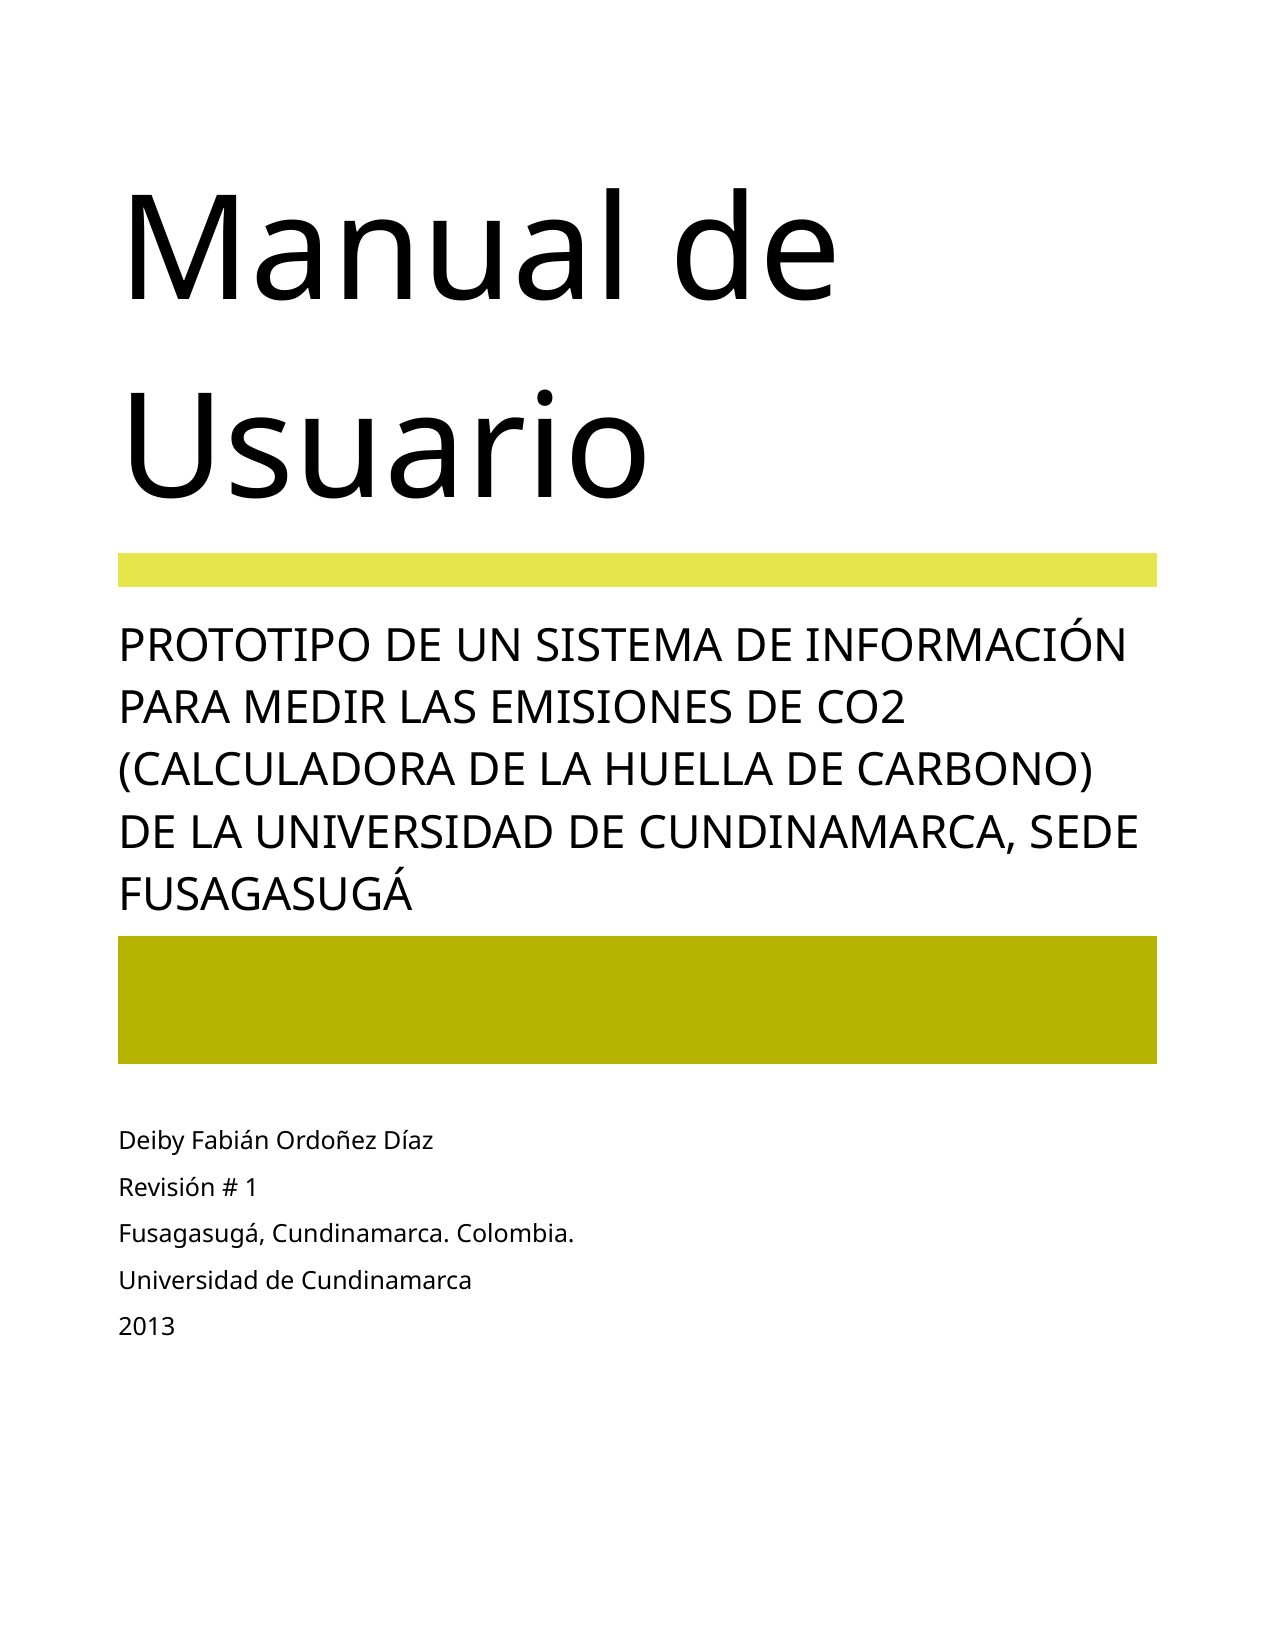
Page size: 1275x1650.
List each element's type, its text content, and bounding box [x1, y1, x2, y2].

text Deiby Fabián Ordoñez Díaz [118, 1123, 1157, 1157]
text Fusagasugá, Cundinamarca. Colombia. [118, 1216, 1157, 1250]
subtitle Manual de Usuario [118, 143, 1157, 540]
text Revisión # 1 [118, 1169, 1157, 1203]
text 2013 [118, 1309, 1157, 1343]
subtitle PROTOTIPO DE UN SISTEMA DE INFORMACIÓN PARA MEDIR LAS EMISIONES DE CO2 (CALCULADORA DE LA HUELLA DE CARBONO) DE LA UNIVERSIDAD DE CUNDINAMARCA, SEDE FUSAGASUGÁ [118, 612, 1157, 924]
text Universidad de Cundinamarca [118, 1262, 1157, 1296]
